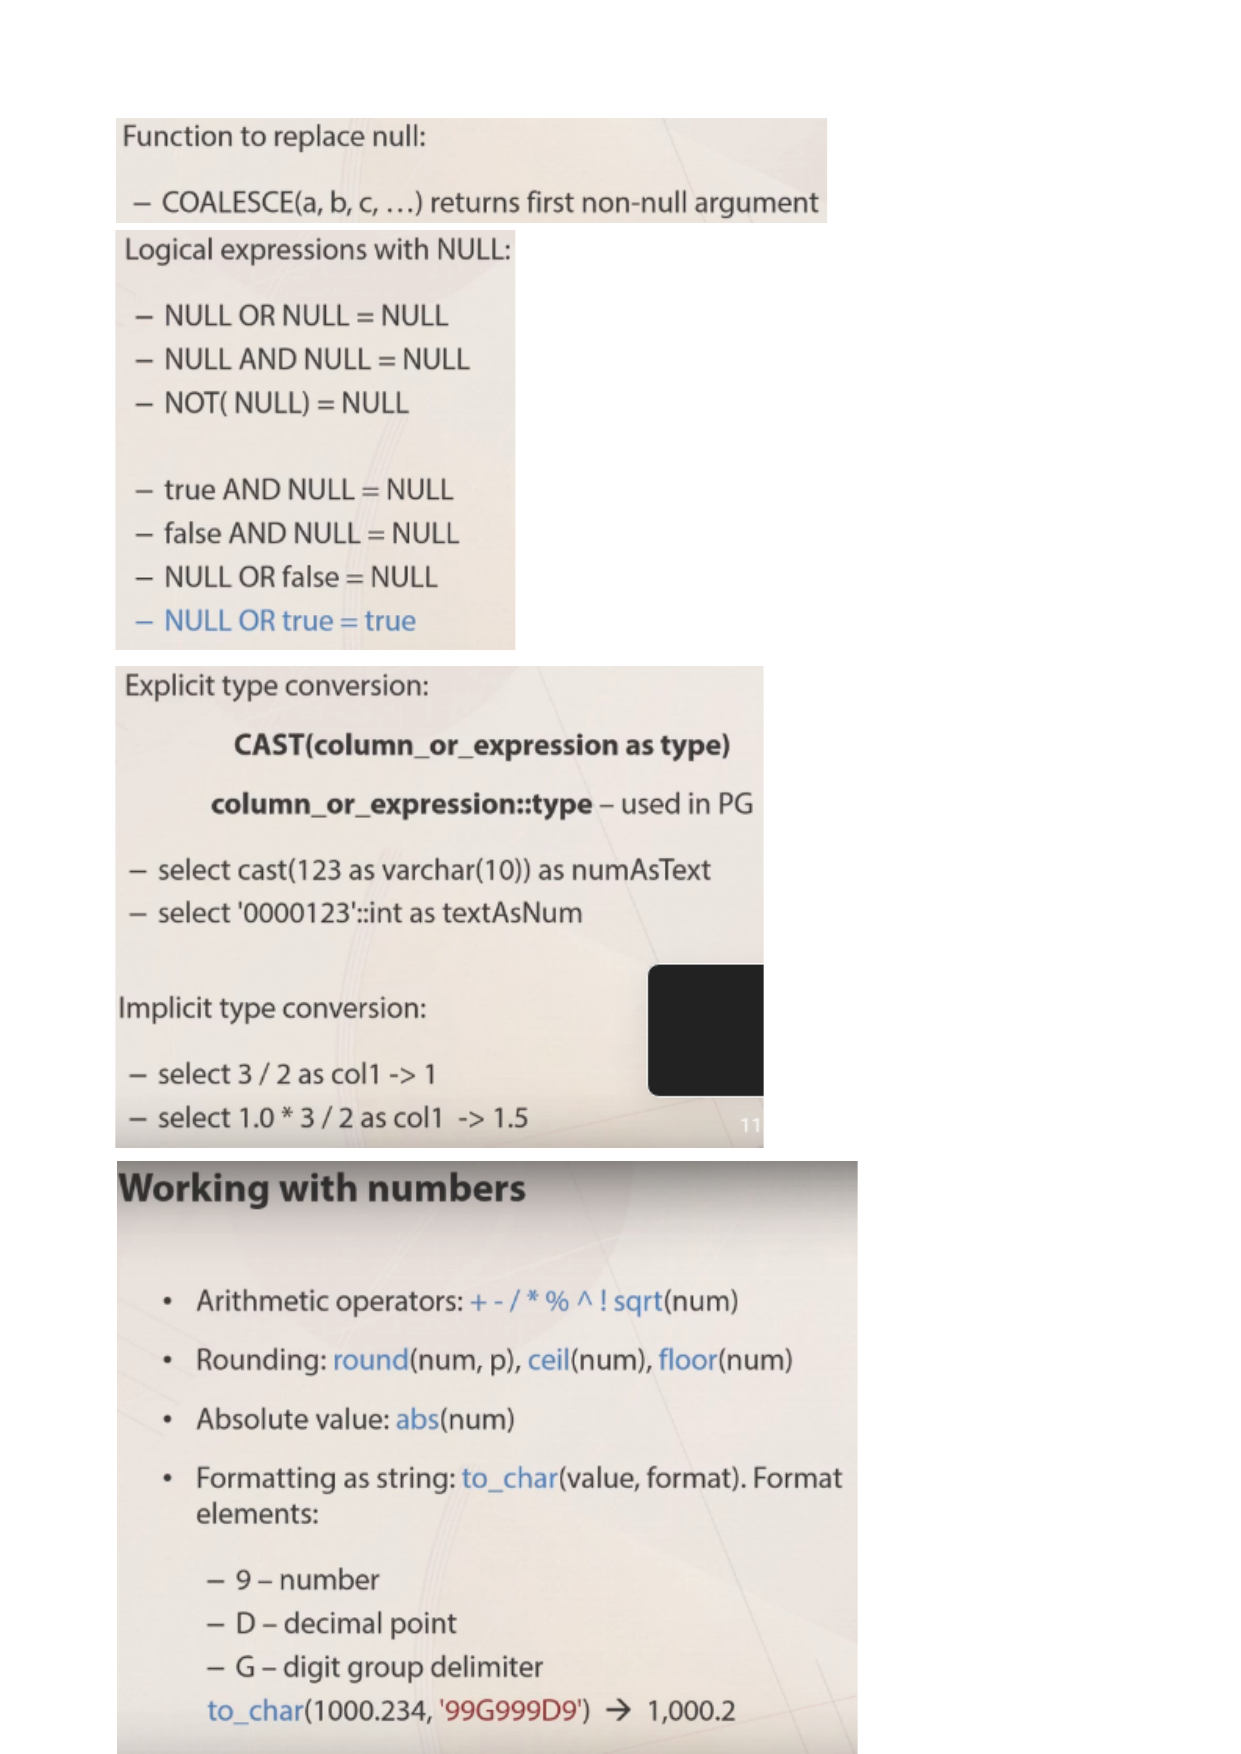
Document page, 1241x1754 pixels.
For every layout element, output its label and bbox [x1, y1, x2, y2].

picture [116, 118, 828, 223]
picture [117, 1161, 858, 1754]
picture [115, 666, 764, 1148]
picture [115, 230, 516, 650]
